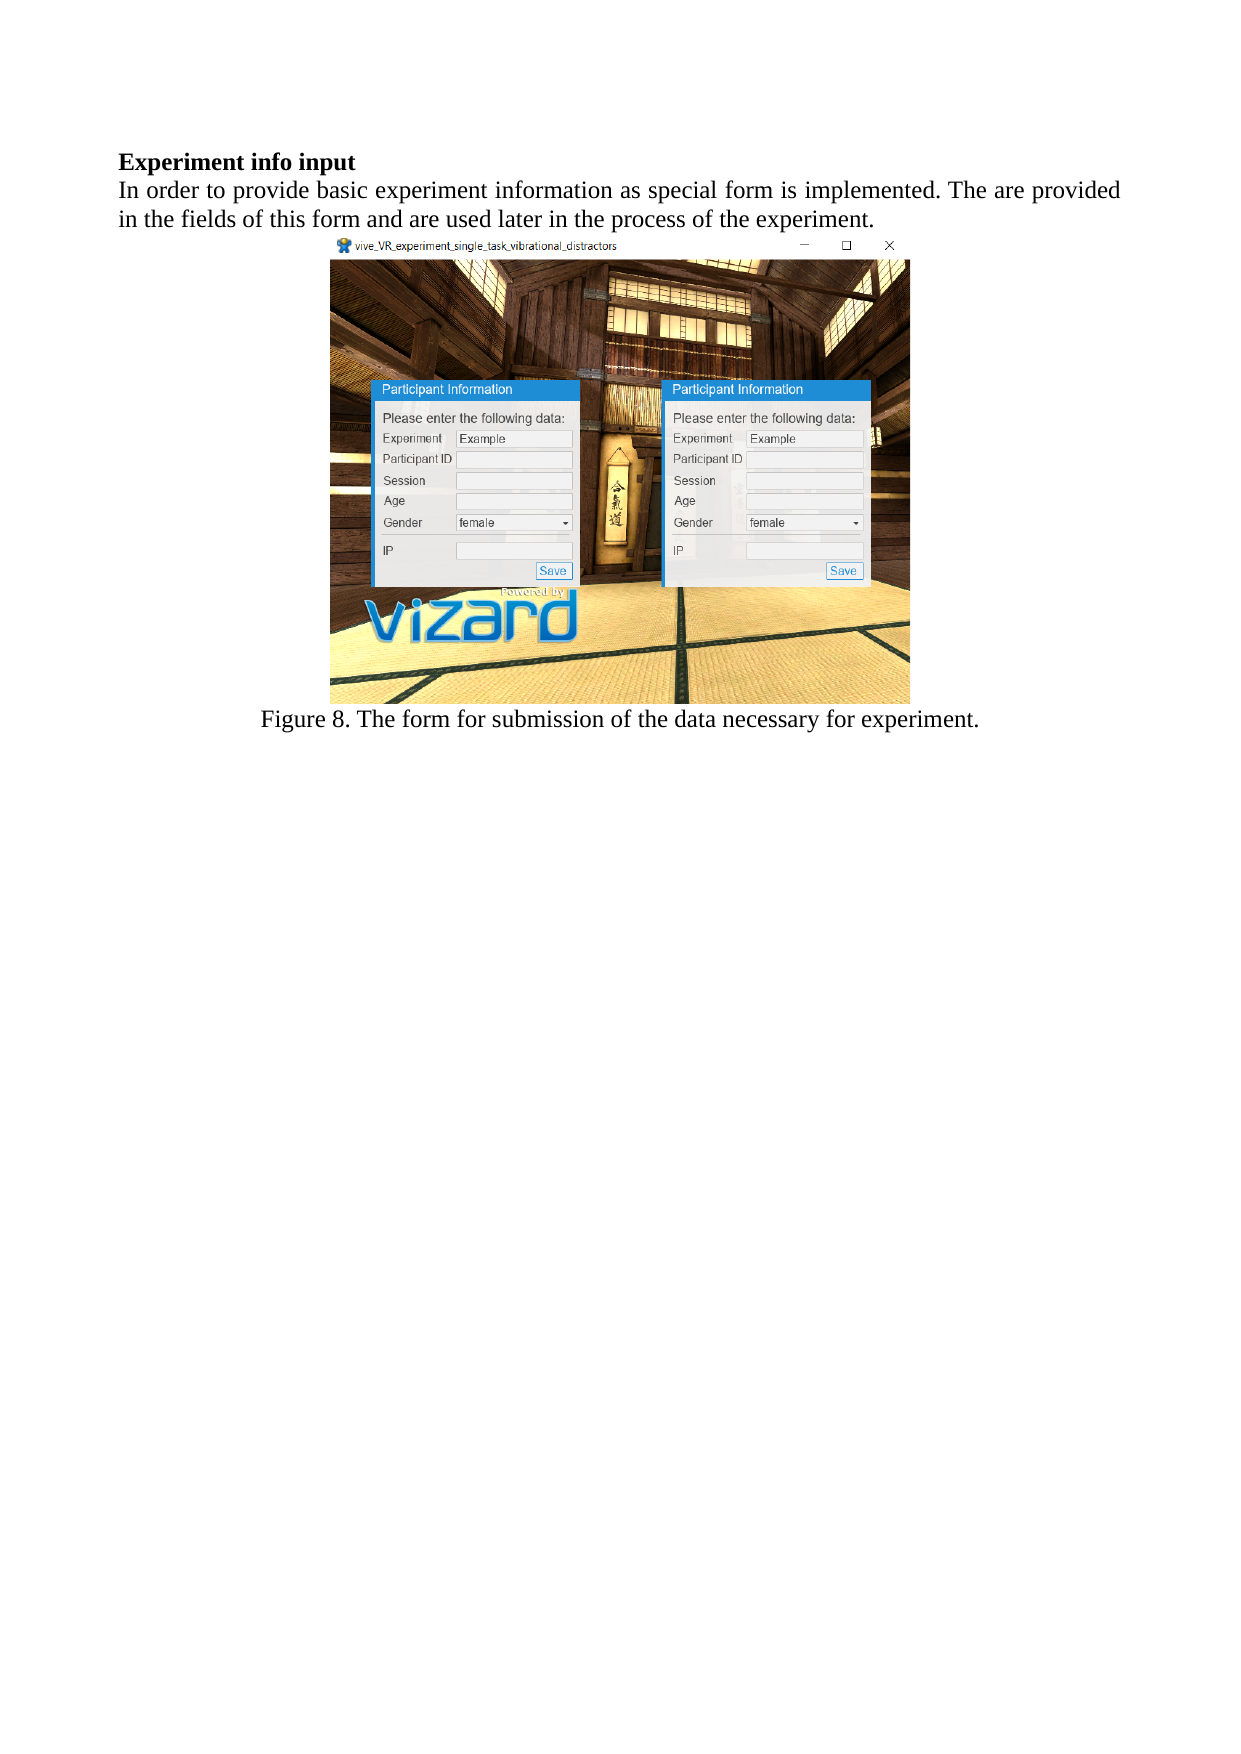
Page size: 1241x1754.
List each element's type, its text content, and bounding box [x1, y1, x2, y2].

text In order to provide basic experiment information as special form is implemented. The are provided in the fields of this form and are used later in the process of the experiment. [118, 176, 1122, 233]
text Experiment info input [118, 147, 1122, 176]
picture [330, 233, 911, 704]
text Figure 8. The form for submission of the data necessary for experiment. [118, 233, 1122, 732]
